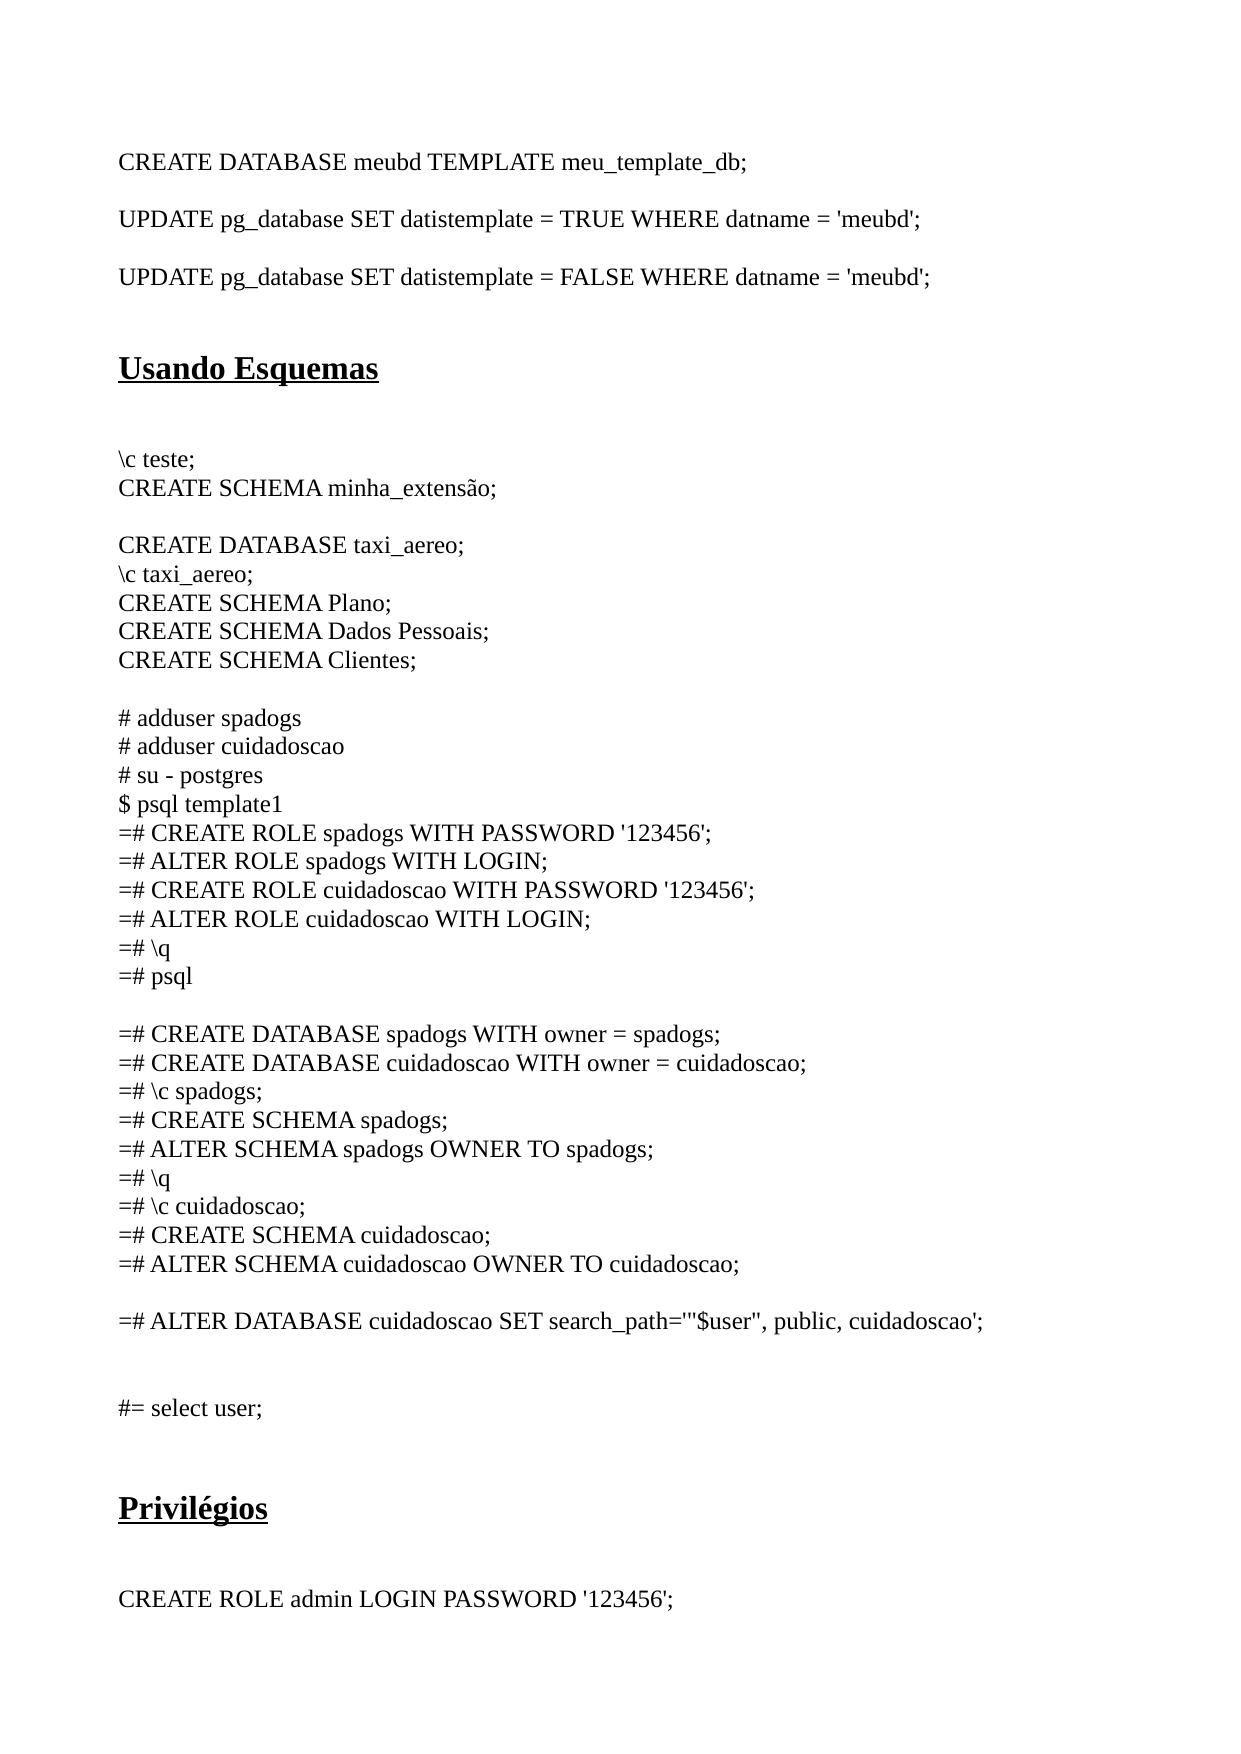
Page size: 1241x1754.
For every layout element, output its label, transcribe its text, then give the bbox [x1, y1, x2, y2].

text CREATE SCHEMA Clientes; [118, 645, 1122, 674]
text =# CREATE ROLE cuidadoscao WITH PASSWORD '123456'; [118, 875, 1122, 904]
text =# \q [118, 933, 1122, 961]
text \c teste; [118, 444, 1122, 473]
text CREATE ROLE admin LOGIN PASSWORD '123456'; [118, 1584, 1122, 1613]
text =# ALTER ROLE cuidadoscao WITH LOGIN; [118, 904, 1122, 933]
text CREATE SCHEMA Dados Pessoais; [118, 616, 1122, 645]
text =# \q [118, 1163, 1122, 1191]
text $ psql template1 [118, 789, 1122, 818]
text CREATE SCHEMA Plano; [118, 588, 1122, 616]
text UPDATE pg_database SET datistemplate = TRUE WHERE datname = 'meubd'; [118, 204, 1122, 233]
text =# \c cuidadoscao; [118, 1191, 1122, 1220]
text Privilégios [118, 1488, 1122, 1527]
text CREATE SCHEMA minha_extensão; [118, 473, 1122, 501]
text =# CREATE SCHEMA cuidadoscao; [118, 1220, 1122, 1249]
text =# psql [118, 961, 1122, 990]
text =# CREATE DATABASE spadogs WITH owner = spadogs; [118, 1019, 1122, 1048]
text CREATE DATABASE meubd TEMPLATE meu_template_db; [118, 147, 1122, 176]
text =# \c spadogs; [118, 1076, 1122, 1105]
text # su - postgres [118, 760, 1122, 789]
text \c taxi_aereo; [118, 559, 1122, 588]
text =# ALTER DATABASE cuidadoscao SET search_path='"$user", public, cuidadoscao'; [118, 1306, 1122, 1335]
text =# ALTER SCHEMA spadogs OWNER TO spadogs; [118, 1134, 1122, 1163]
text #= select user; [118, 1393, 1122, 1421]
text # adduser spadogs [118, 703, 1122, 731]
text =# ALTER ROLE spadogs WITH LOGIN; [118, 846, 1122, 875]
text Usando Esquemas [118, 348, 1122, 386]
text =# CREATE ROLE spadogs WITH PASSWORD '123456'; [118, 818, 1122, 846]
text CREATE DATABASE taxi_aereo; [118, 530, 1122, 559]
text =# CREATE DATABASE cuidadoscao WITH owner = cuidadoscao; [118, 1048, 1122, 1076]
text =# CREATE SCHEMA spadogs; [118, 1105, 1122, 1134]
text =# ALTER SCHEMA cuidadoscao OWNER TO cuidadoscao; [118, 1249, 1122, 1278]
text UPDATE pg_database SET datistemplate = FALSE WHERE datname = 'meubd'; [118, 262, 1122, 291]
text # adduser cuidadoscao [118, 731, 1122, 760]
